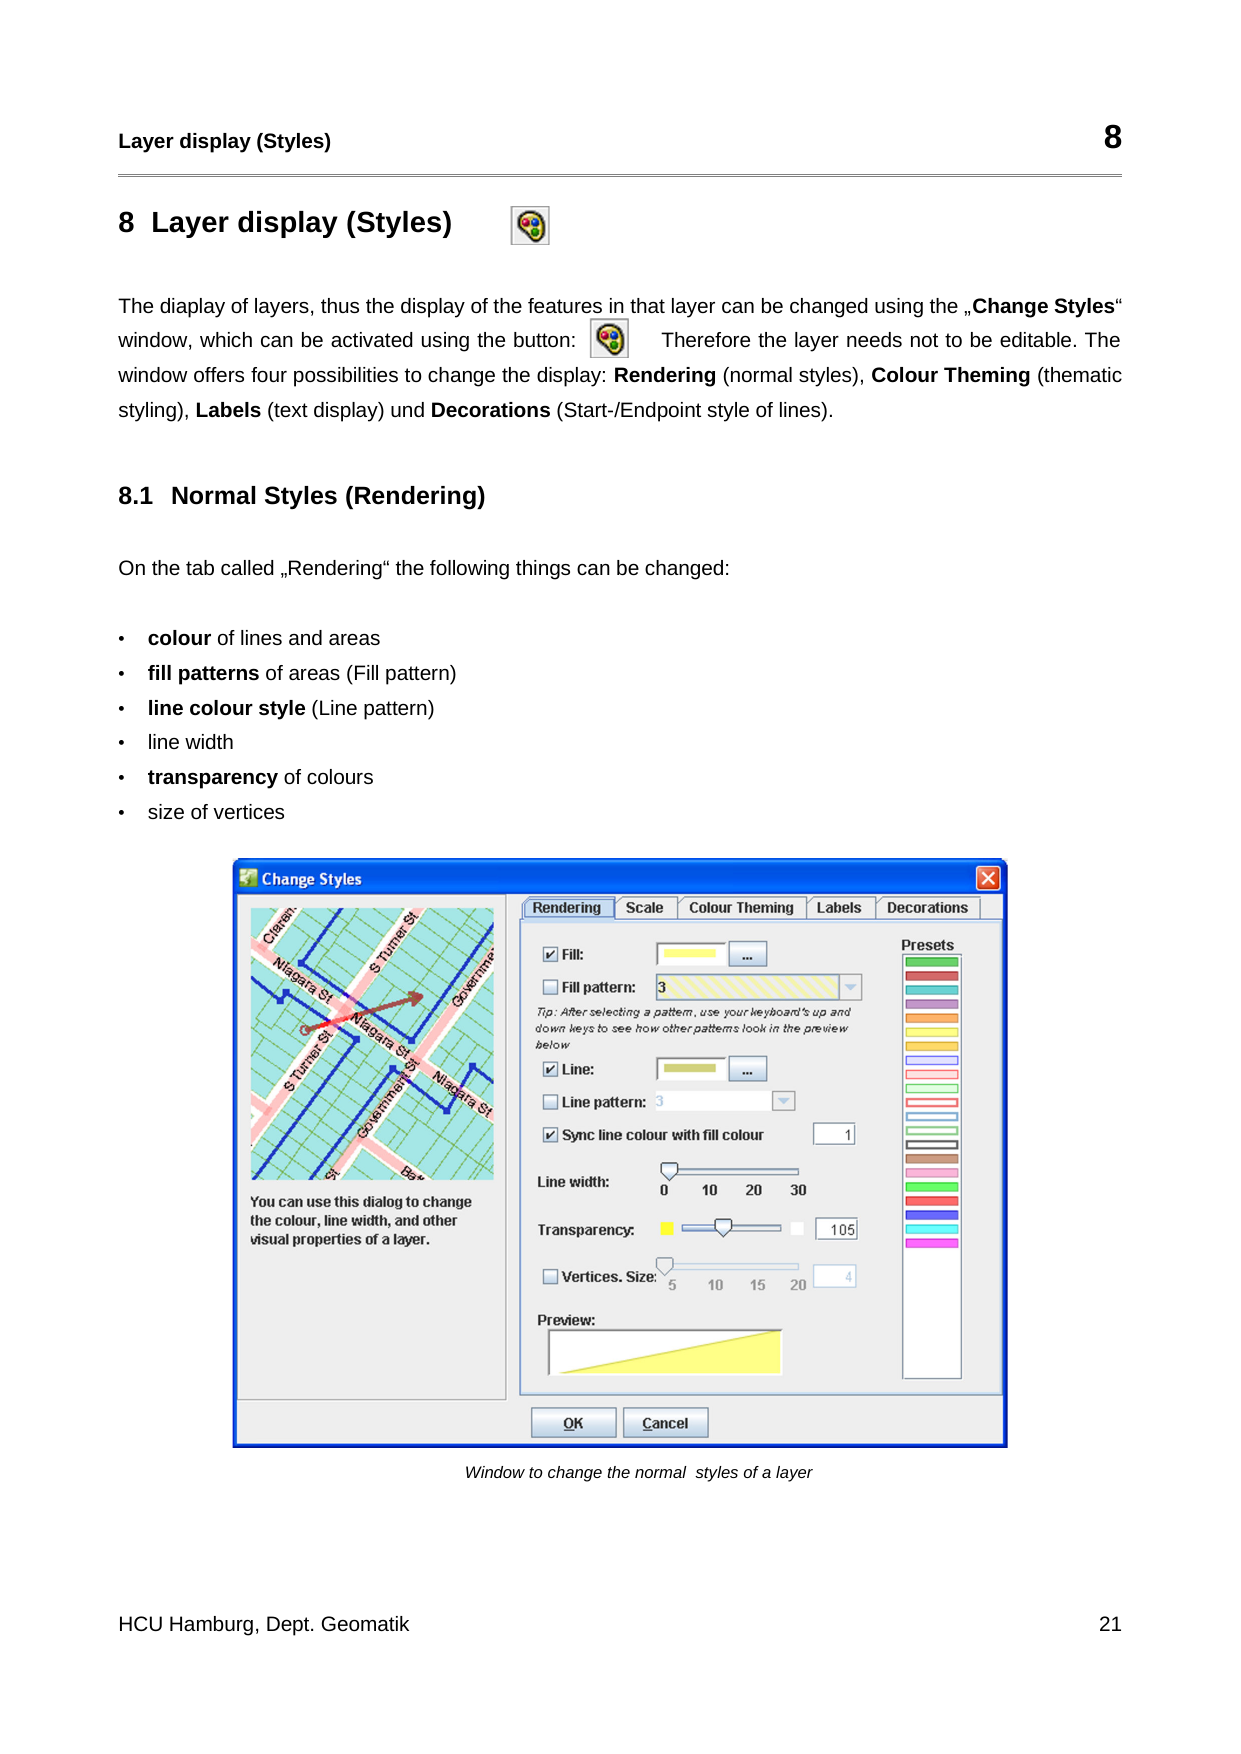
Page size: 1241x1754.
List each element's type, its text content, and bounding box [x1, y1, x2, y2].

text Window to change the normal styles of a layer [118, 870, 1122, 1483]
picture [232, 858, 1008, 1448]
text The diaplay of layers, thus the display of the features in that layer can be changed using the „Change Styles“ window, which can be activated using the button: Therefore the layer needs not to be editable. The window offers four possibilities to change the display: Rendering (normal styles), Colour Theming (thematic styling), Labels (text display) und Decorations (Start-/Endpoint style of lines). [118, 294, 1122, 422]
list colour of lines and areas [118, 627, 1122, 650]
subtitle Normal Styles (Rendering) [118, 482, 1122, 510]
text On the tab called „Rendering“ the following things can be changed: [118, 557, 1122, 615]
picture [510, 206, 550, 245]
subtitle [550, 206, 1122, 238]
list line width [118, 731, 1122, 754]
list fill patterns of areas (Fill pattern) [118, 661, 1122, 684]
subtitle Layer display (Styles) [118, 206, 510, 238]
picture [589, 318, 629, 358]
list size of vertices [118, 801, 1122, 824]
list transparency of colours [118, 766, 1122, 789]
list line colour style (Line pattern) [118, 696, 1122, 719]
